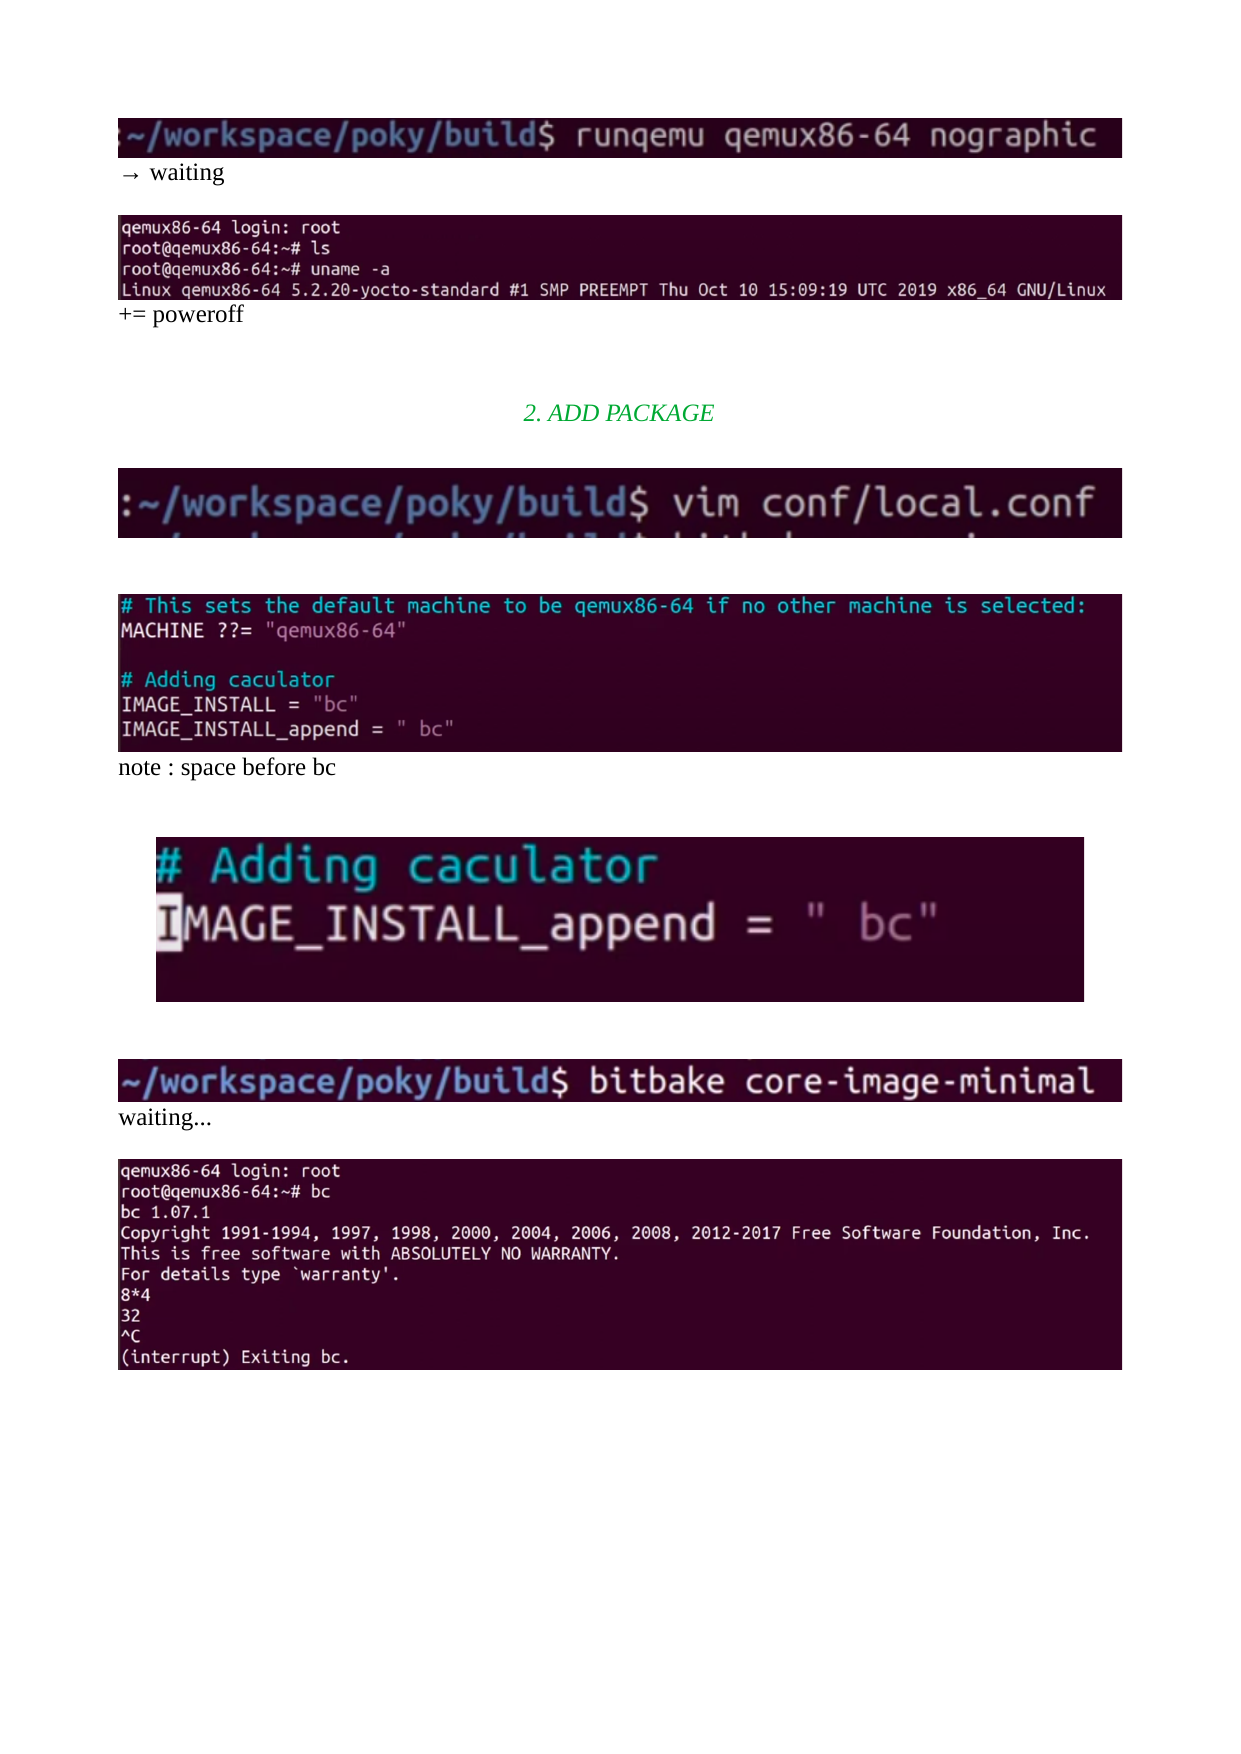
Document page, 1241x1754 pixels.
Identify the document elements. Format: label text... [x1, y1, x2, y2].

picture [118, 594, 1123, 752]
text waiting... [118, 1102, 1122, 1159]
picture [118, 118, 1123, 158]
text 2. ADD PACKAGE [118, 398, 1122, 427]
text → waiting [118, 158, 1122, 215]
picture [118, 215, 1123, 300]
picture [118, 1059, 1123, 1102]
text note : space before bc [118, 752, 1122, 780]
text += poweroff [118, 300, 1122, 328]
picture [118, 468, 1123, 538]
picture [156, 837, 1085, 1002]
picture [118, 1159, 1123, 1370]
